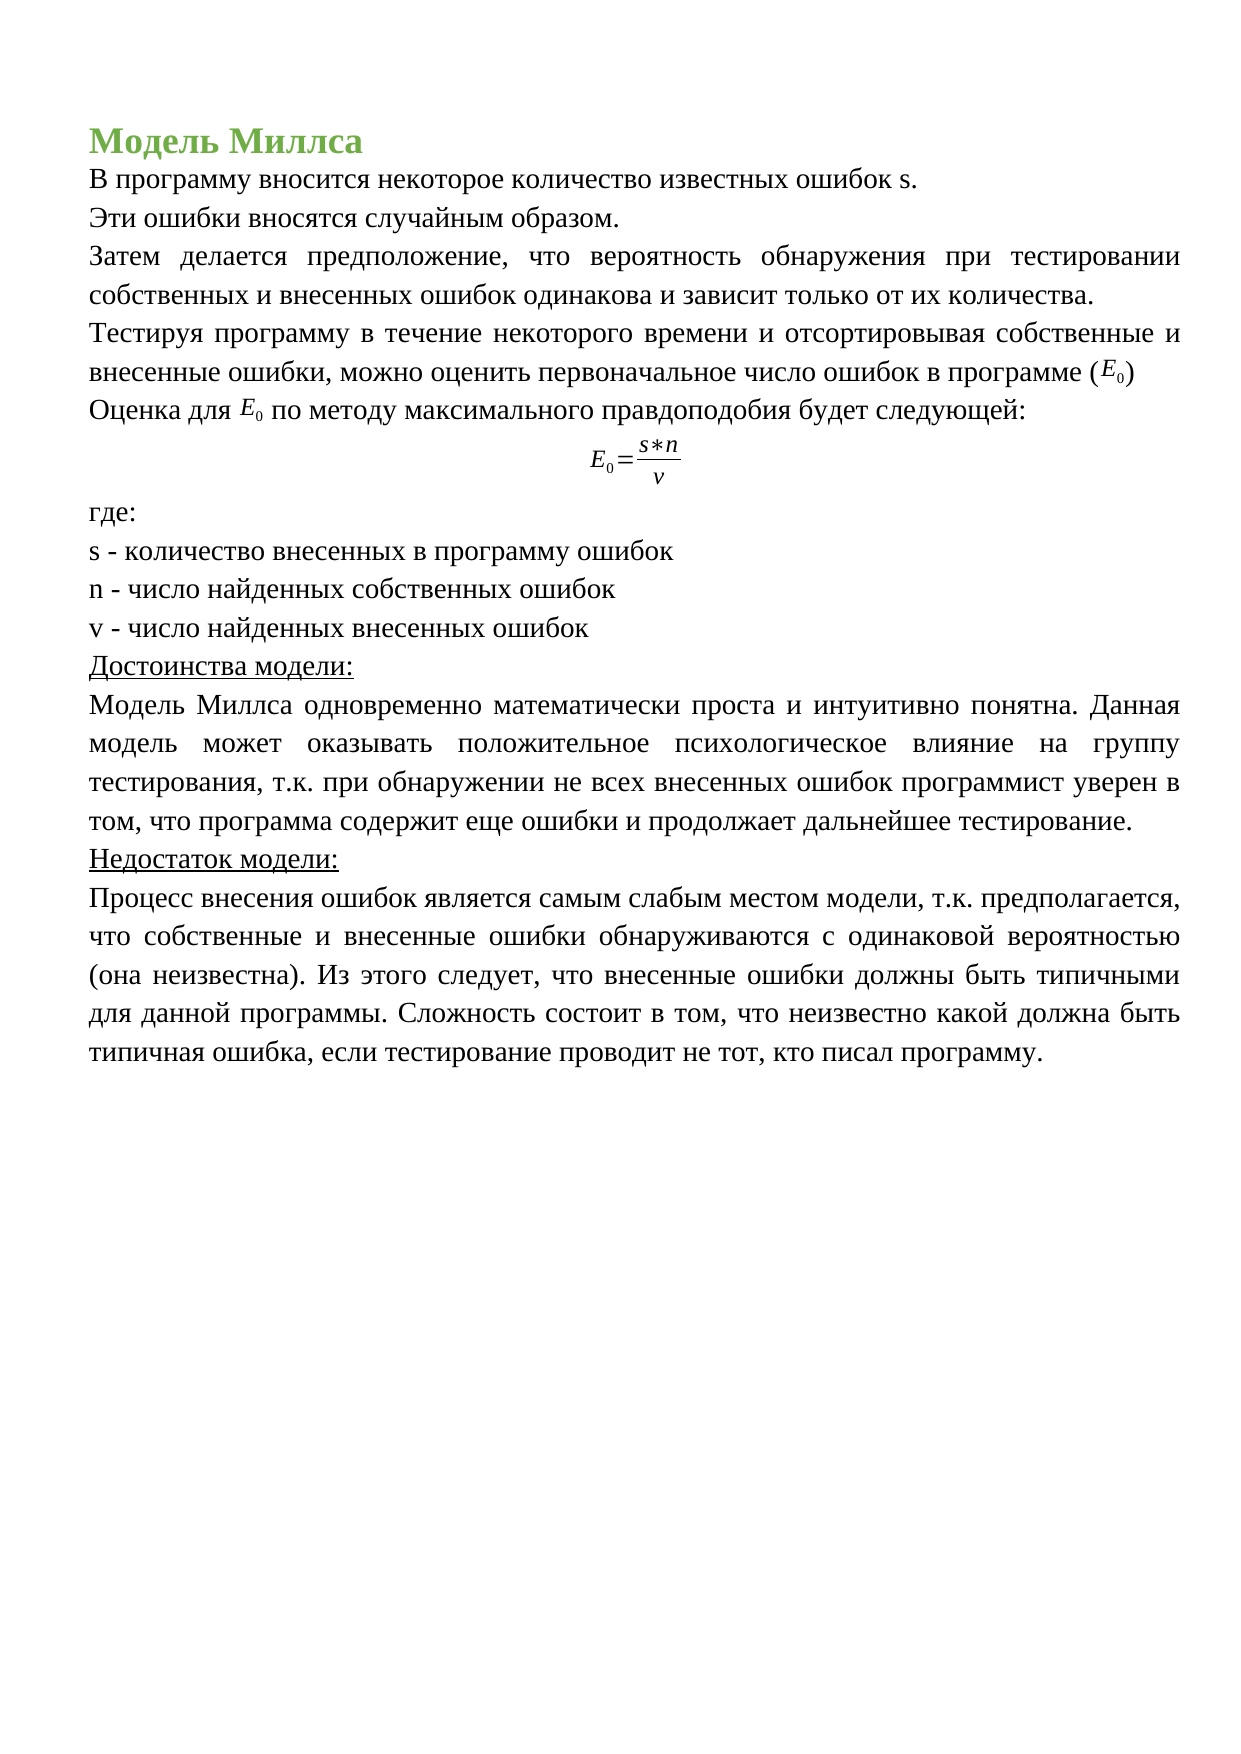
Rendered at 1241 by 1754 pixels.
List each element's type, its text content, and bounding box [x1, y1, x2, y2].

text Модель Миллса [89, 118, 1181, 161]
text Модель Миллса одновременно математически проста и интуитивно понятна. Данная модель может оказывать положительное психологическое влияние на группу тестирования, т.к. при обнаружении не всех внесенных ошибок программист уверен в том, что программа содержит еще ошибки и продолжает дальнейшее тестирование. [89, 687, 1181, 836]
text s - количество внесенных в программу ошибок [89, 533, 1181, 566]
text Недостаток модели: [89, 841, 1181, 875]
text Затем делается предположение, что вероятность обнаружения при тестировании собственных и внесенных ошибок одинакова и зависит только от их количества. [89, 238, 1181, 310]
text где: [89, 494, 1181, 528]
text Оценка для по методу максимального правдоподобия будет следующей: [89, 392, 1181, 426]
text n - число найденных собственных ошибок [89, 571, 1181, 605]
text Достоинства модели: [89, 648, 1181, 682]
text v - число найденных внесенных ошибок [89, 610, 1181, 643]
text В программу вносится некоторое количество известных ошибок s. [89, 161, 1181, 195]
text Эти ошибки вносятся случайным образом. [89, 200, 1181, 233]
text Процесс внесения ошибок является самым слабым местом модели, т.к. предполагается, что собственные и внесенные ошибки обнаруживаются с одинаковой вероятностью (она неизвестна). Из этого следует, что внесенные ошибки должны быть типичными для данной программы. Сложность состоит в том, что неизвестно какой должна быть типичная ошибка, если тестирование проводит не тот, кто писал программу. [89, 880, 1181, 1067]
text Тестируя программу в течение некоторого времени и отсортировывая собственные и внесенные ошибки, можно оценить первоначальное число ошибок в программе () [89, 315, 1181, 387]
